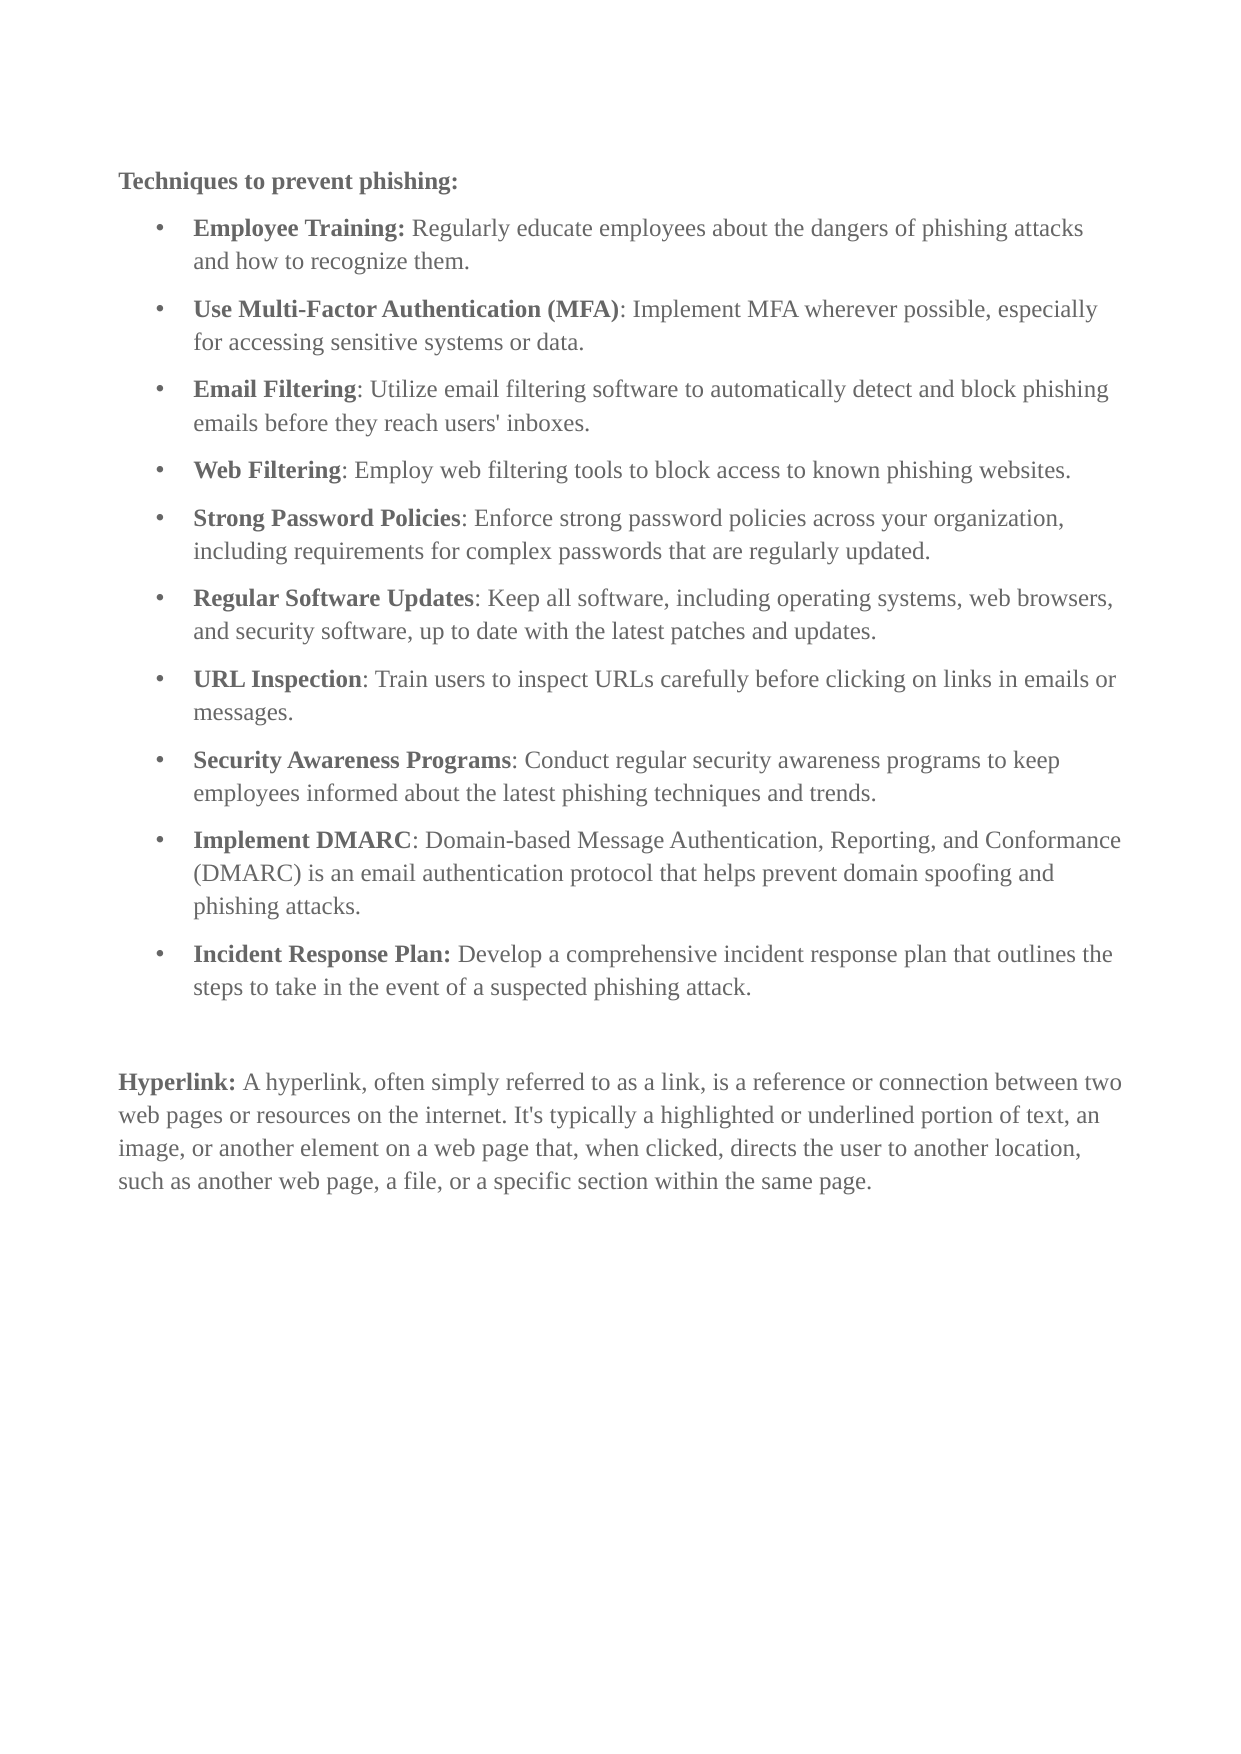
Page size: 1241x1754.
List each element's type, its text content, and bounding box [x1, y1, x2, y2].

list Incident Response Plan: Develop a comprehensive incident response plan that outlines the steps to take in the event of a suspected phishing attack. [156, 939, 1122, 1001]
list Employee Training: Regularly educate employees about the dangers of phishing attacks and how to recognize them. [156, 213, 1122, 275]
text Techniques to prevent phishing: [118, 166, 1122, 194]
list URL Inspection: Train users to inspect URLs carefully before clicking on links in emails or messages. [156, 664, 1122, 726]
list Strong Password Policies: Enforce strong password policies across your organization, including requirements for complex passwords that are regularly updated. [156, 503, 1122, 564]
list Regular Software Updates: Keep all software, including operating systems, web browsers, and security software, up to date with the latest patches and updates. [156, 583, 1122, 645]
text Hyperlink: A hyperlink, often simply referred to as a link, is a reference or connection between two web pages or resources on the internet. It's typically a highlighted or underlined portion of text, an image, or another element on a web page that, when clicked, directs the user to another location, such as another web page, a file, or a specific section within the same page. [118, 1067, 1122, 1195]
list Security Awareness Programs: Conduct regular security awareness programs to keep employees informed about the latest phishing techniques and trends. [156, 745, 1122, 806]
list Use Multi-Factor Authentication (MFA): Implement MFA wherever possible, especially for accessing sensitive systems or data. [156, 294, 1122, 356]
list Implement DMARC: Domain-based Message Authentication, Reporting, and Conformance (DMARC) is an email authentication protocol that helps prevent domain spoofing and phishing attacks. [156, 825, 1122, 920]
list Web Filtering: Employ web filtering tools to block access to known phishing websites. [156, 455, 1122, 484]
list Email Filtering: Utilize email filtering software to automatically detect and block phishing emails before they reach users' inboxes. [156, 374, 1122, 436]
